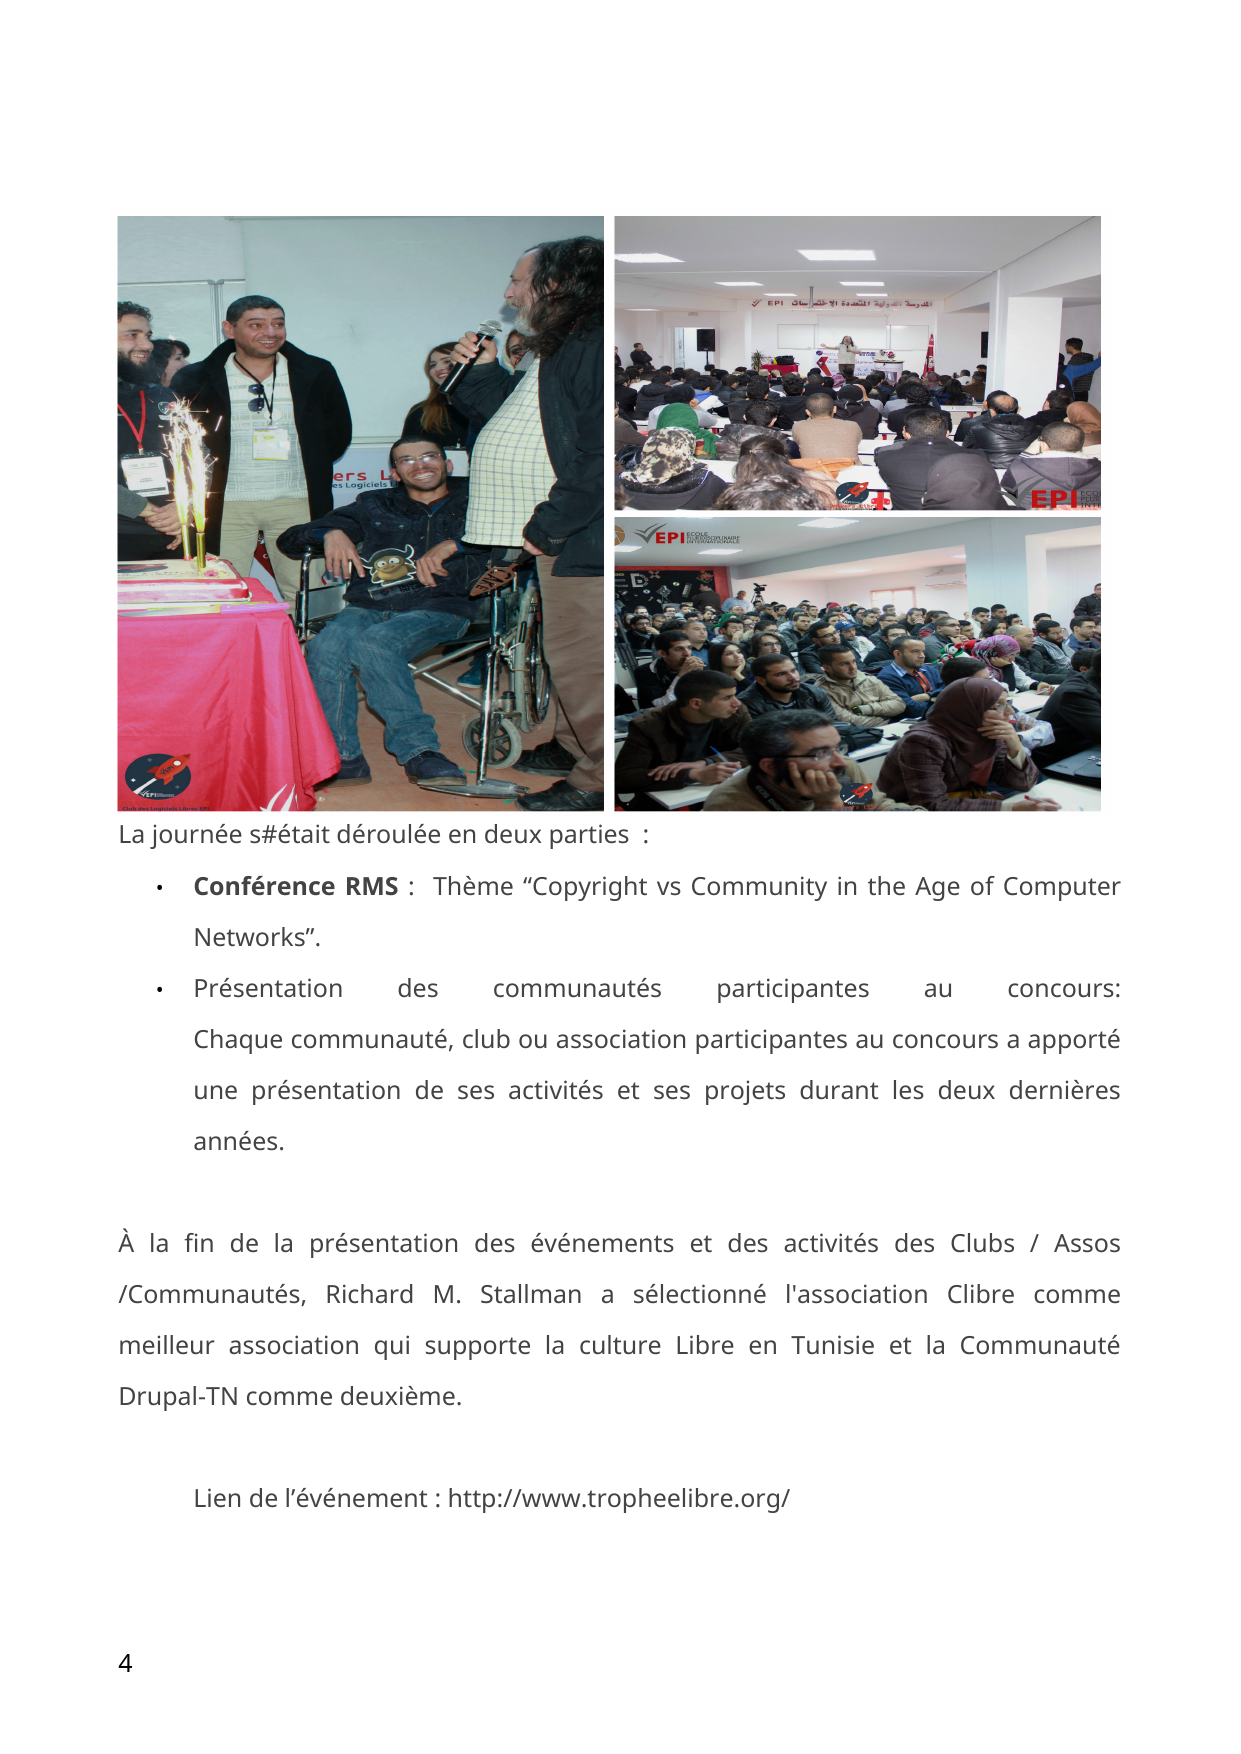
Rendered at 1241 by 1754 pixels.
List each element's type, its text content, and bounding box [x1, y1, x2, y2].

text À la fin de la présentation des événements et des activités des Clubs / Assos /Communautés, Richard M. Stallman a sélectionné l'association Clibre comme meilleur association qui supporte la culture Libre en Tunisie et la Communauté Drupal-TN comme deuxième. [118, 1226, 1122, 1413]
text La journée s#était déroulée en deux parties : [118, 301, 1122, 851]
text Lien de l’événement : http://www.tropheelibre.org/ [118, 1481, 1122, 1515]
picture [107, 209, 1111, 818]
list Présentation des communautés participantes au concours: Chaque communauté, club ou association participantes au concours a apporté une présentation de ses activités et ses projets durant les deux dernières années. [156, 970, 1122, 1157]
list Conférence RMS : Thème “Copyright vs Community in the Age of Computer Networks”. [156, 868, 1122, 953]
